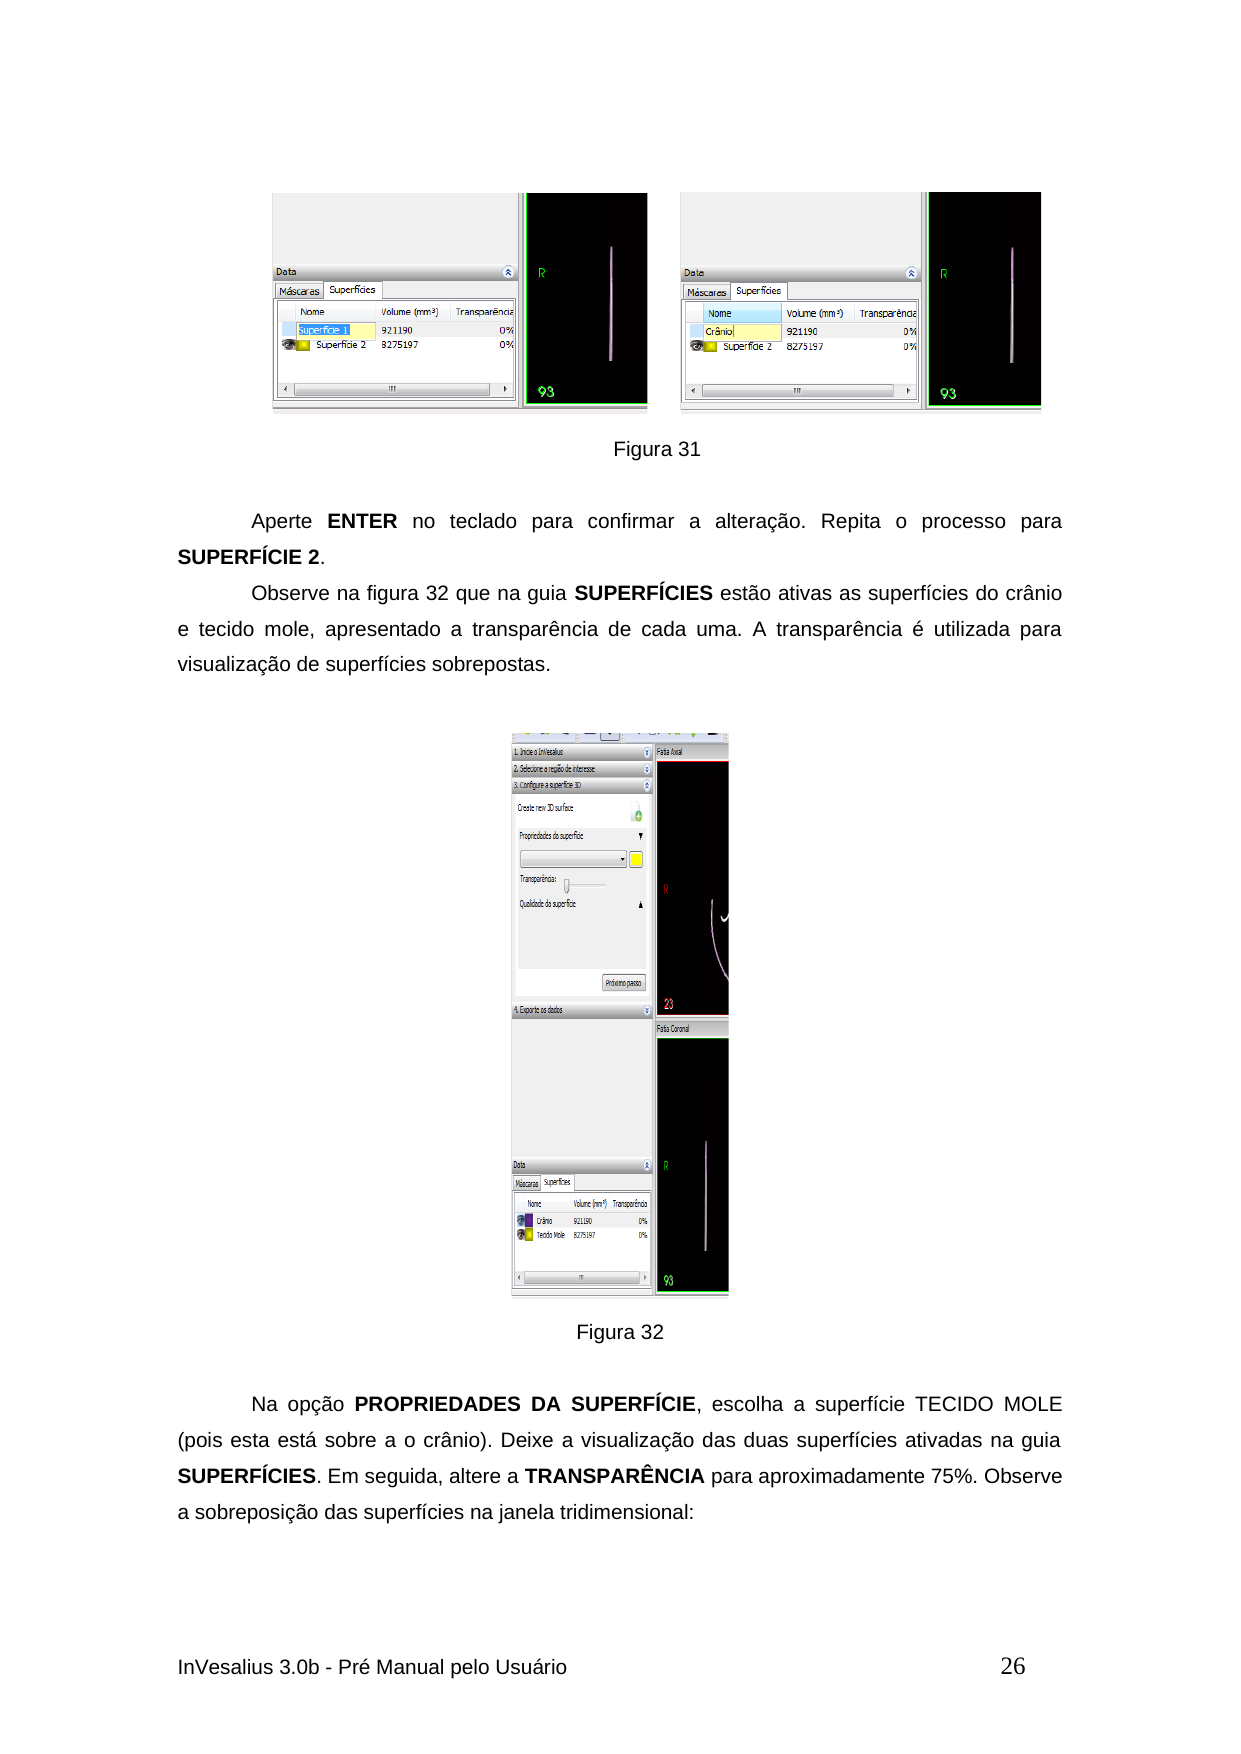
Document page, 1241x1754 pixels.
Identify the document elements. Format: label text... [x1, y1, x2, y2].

text Aperte ENTER no teclado para confirmar a alteração. Repita o processo para SUPERFÍCIE 2. [177, 508, 1063, 568]
text Na opção PROPRIEDADES DA SUPERFÍCIE, escolha a superfície TECIDO MOLE (pois esta está sobre a o crânio). Deixe a visualização das duas superfícies ativadas na guia SUPERFÍCIES. Em seguida, altere a TRANSPARÊNCIA para aproximadamente 75%. Observe a sobreposição das superfícies na janela tridimensional: [177, 1392, 1063, 1523]
text Observe na figura 32 que na guia SUPERFÍCIES estão ativas as superfícies do crânio e tecido mole, apresentado a transparência de cada uma. A transparência é utilizada para visualização de superfícies sobrepostas. [177, 580, 1063, 676]
text Figura 32 [177, 1320, 1063, 1344]
text Figura 31 [177, 437, 1063, 461]
